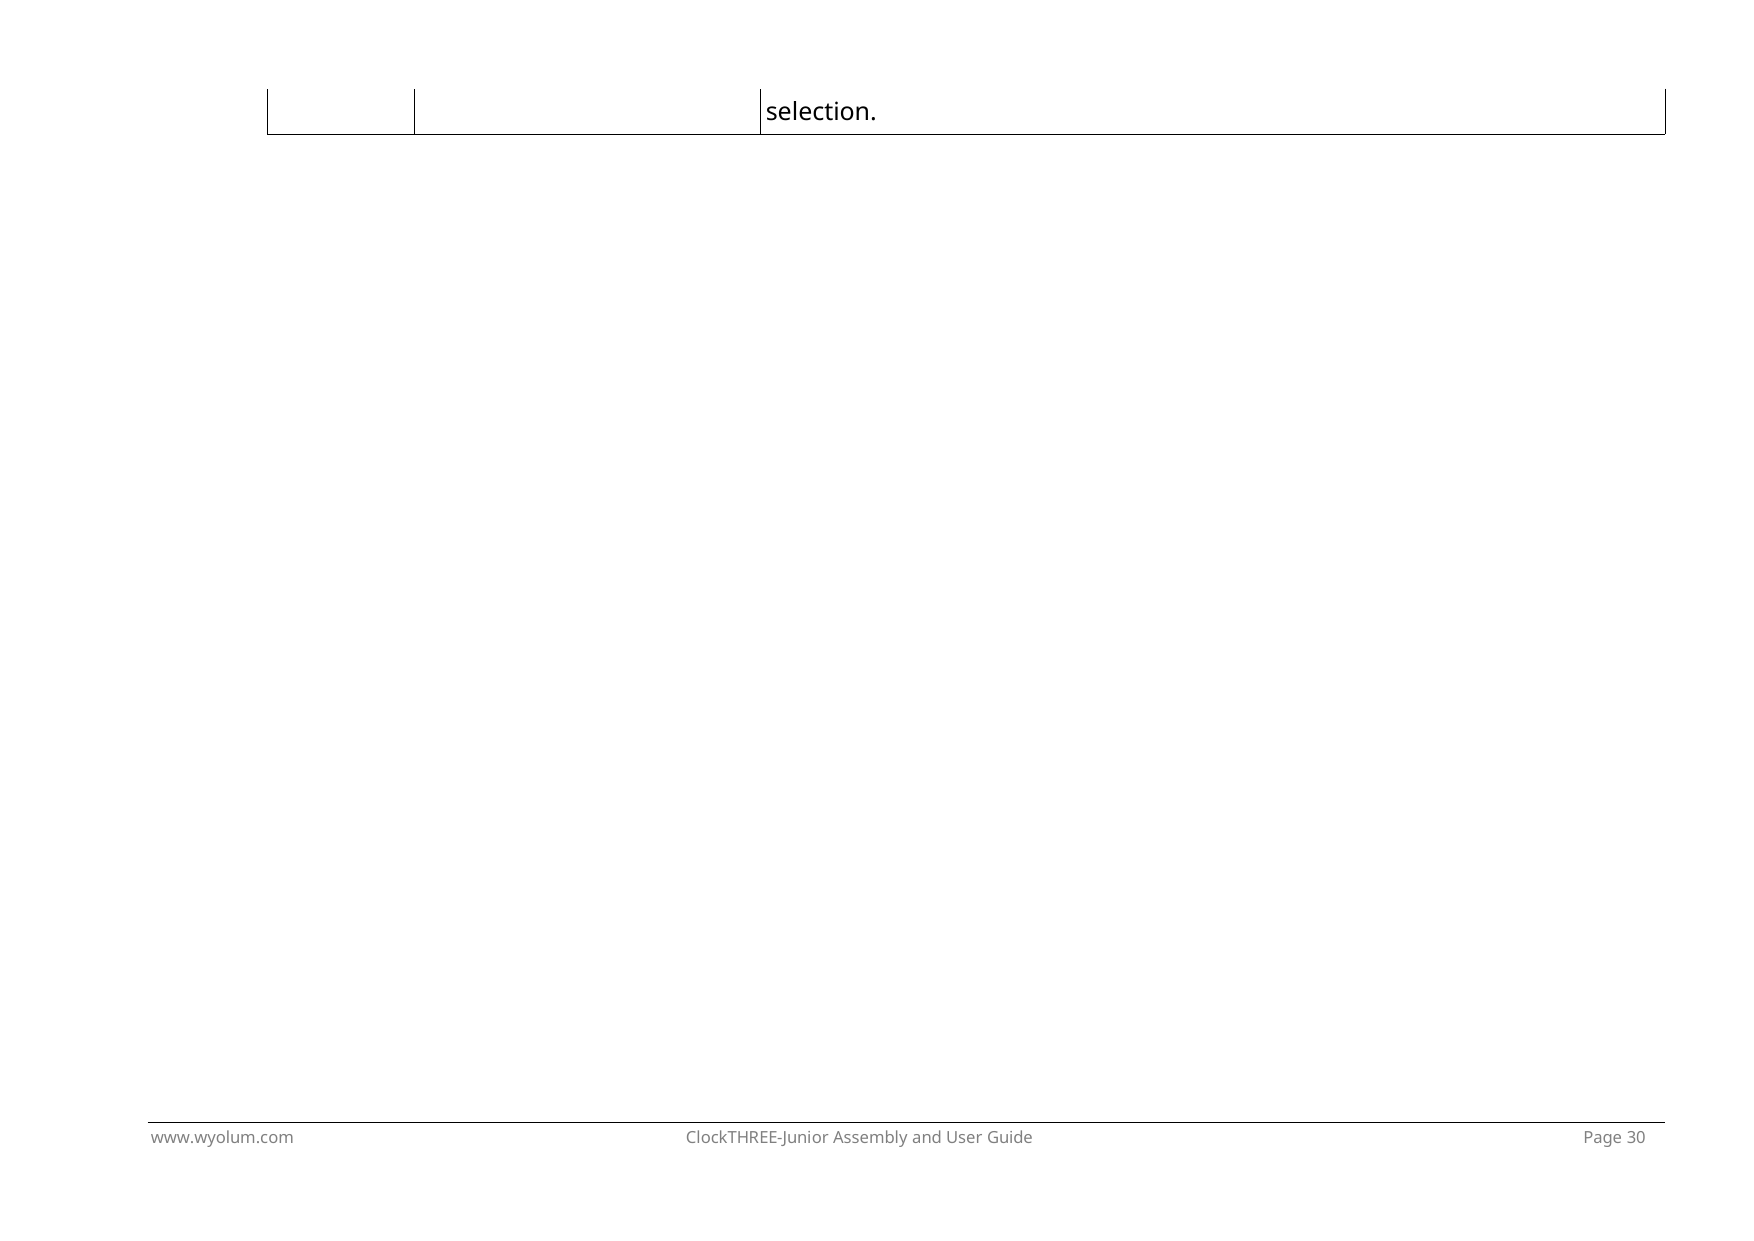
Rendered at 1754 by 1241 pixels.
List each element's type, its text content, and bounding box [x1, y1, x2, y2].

table_cell [415, 89, 760, 134]
table_cell [268, 89, 414, 134]
table_cell selection. [761, 89, 1665, 134]
